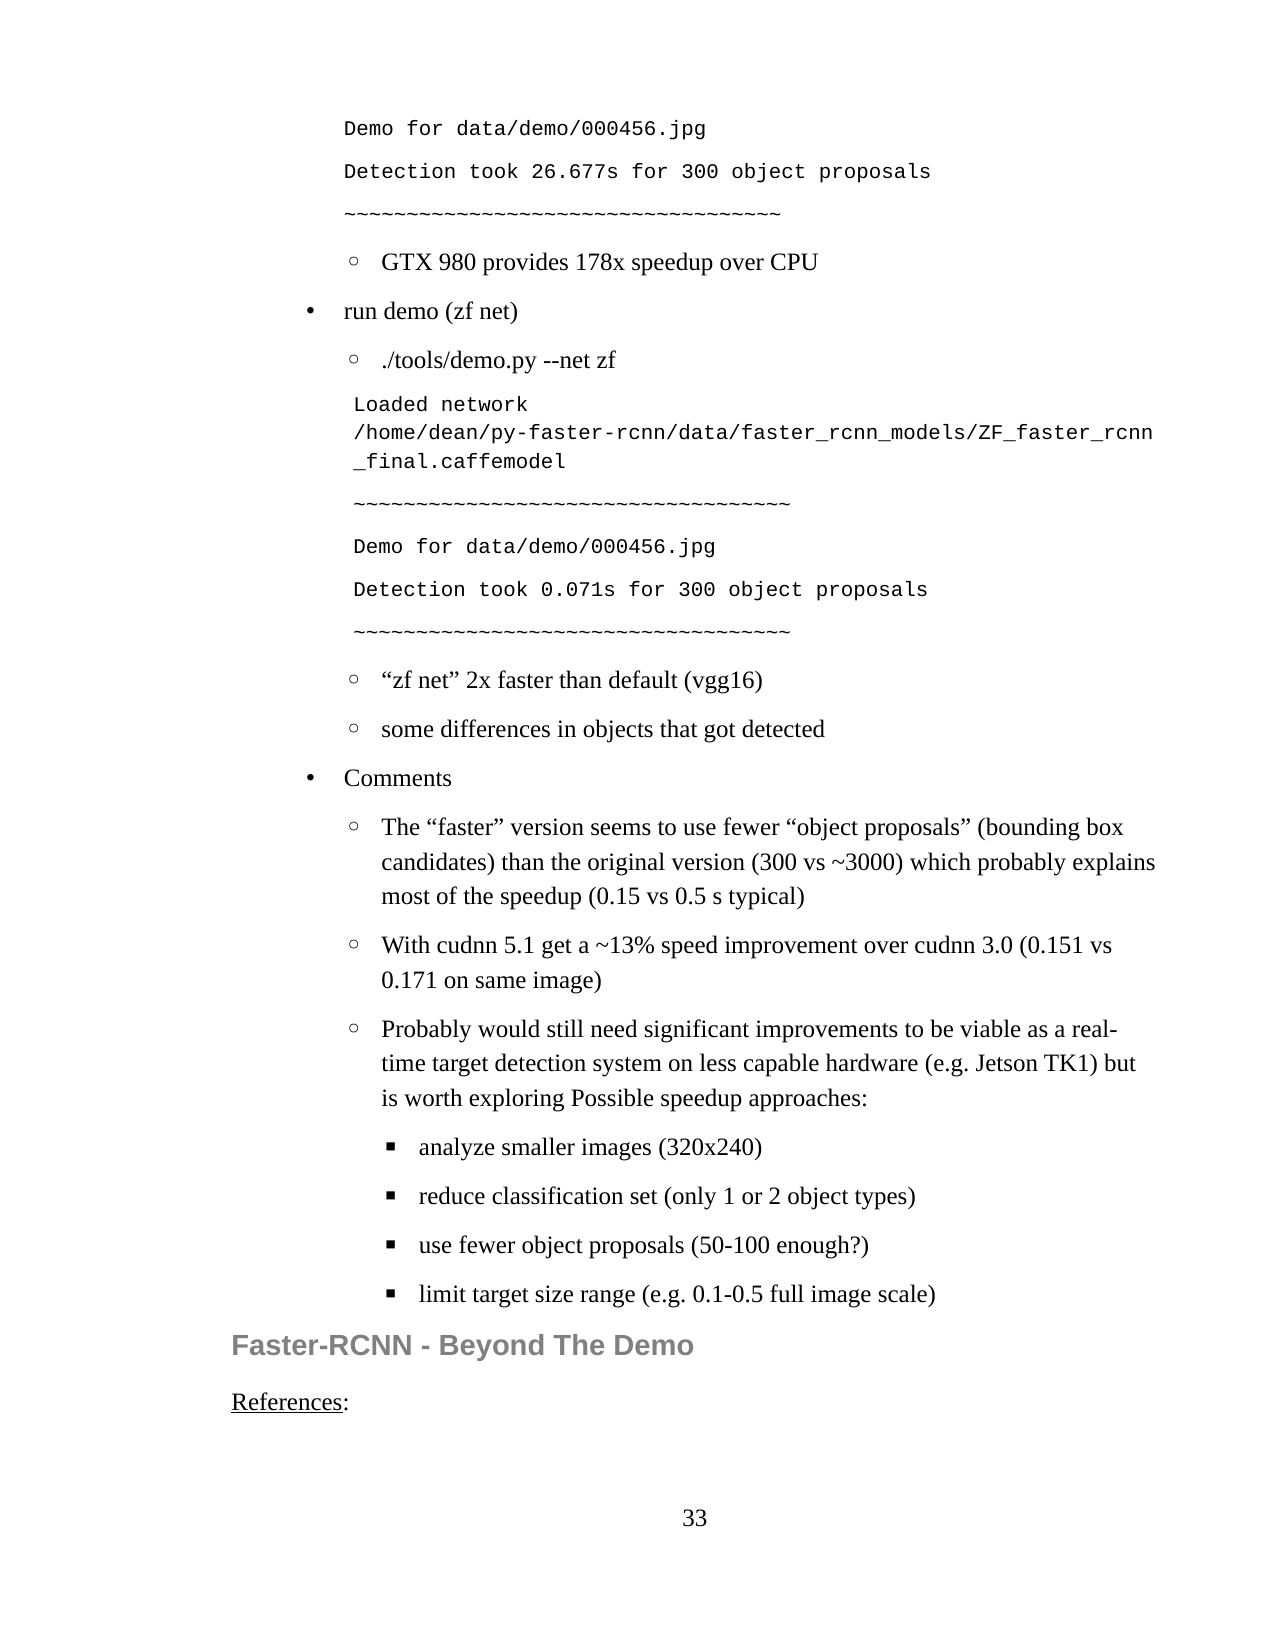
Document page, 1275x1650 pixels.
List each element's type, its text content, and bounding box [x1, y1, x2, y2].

subtitle Faster-RCNN - Beyond The Demo [231, 1328, 1158, 1362]
text ~~~~~~~~~~~~~~~~~~~~~~~~~~~~~~~~~~~ [353, 494, 1158, 517]
list With cudnn 5.1 get a ~13% speed improvement over cudnn 3.0 (0.151 vs 0.171 on same image) [344, 931, 1158, 994]
list References: [231, 1387, 1158, 1416]
list reduce classification set (only 1 or 2 object types) [381, 1181, 1158, 1210]
text Demo for data/demo/000456.jpg [353, 537, 1158, 560]
list The “faster” version seems to use fewer “object proposals” (bounding box candidates) than the original version (300 vs ~3000) which probably explains most of the speedup (0.15 vs 0.5 s typical) [344, 812, 1158, 910]
list Probably would still need significant improvements to be viable as a real-time target detection system on less capable hardware (e.g. Jetson TK1) but is worth exploring Possible speedup approaches: [344, 1014, 1158, 1112]
list Comments [306, 763, 1158, 792]
list run demo (zf net) [306, 296, 1158, 325]
text Detection took 26.677s for 300 object proposals [344, 161, 1158, 185]
list some differences in objects that got detected [344, 714, 1158, 743]
list ./tools/demo.py --net zf [344, 345, 1158, 374]
text Detection took 0.071s for 300 object proposals [353, 579, 1158, 603]
text Loaded network /home/dean/py-faster-rcnn/data/faster_rcnn_models/ZF_faster_rcnn_final.caffemodel [353, 394, 1158, 474]
list limit target size range (e.g. 0.1-0.5 full image scale) [381, 1279, 1158, 1308]
list GTX 980 provides 178x speedup over CPU [344, 247, 1158, 276]
text ~~~~~~~~~~~~~~~~~~~~~~~~~~~~~~~~~~~ [353, 622, 1158, 646]
text Demo for data/demo/000456.jpg [344, 118, 1158, 142]
list analyze smaller images (320x240) [381, 1132, 1158, 1161]
list use fewer object proposals (50-100 enough?) [381, 1230, 1158, 1259]
list “zf net” 2x faster than default (vgg16) [344, 665, 1158, 694]
text ~~~~~~~~~~~~~~~~~~~~~~~~~~~~~~~~~~~ [344, 204, 1158, 228]
